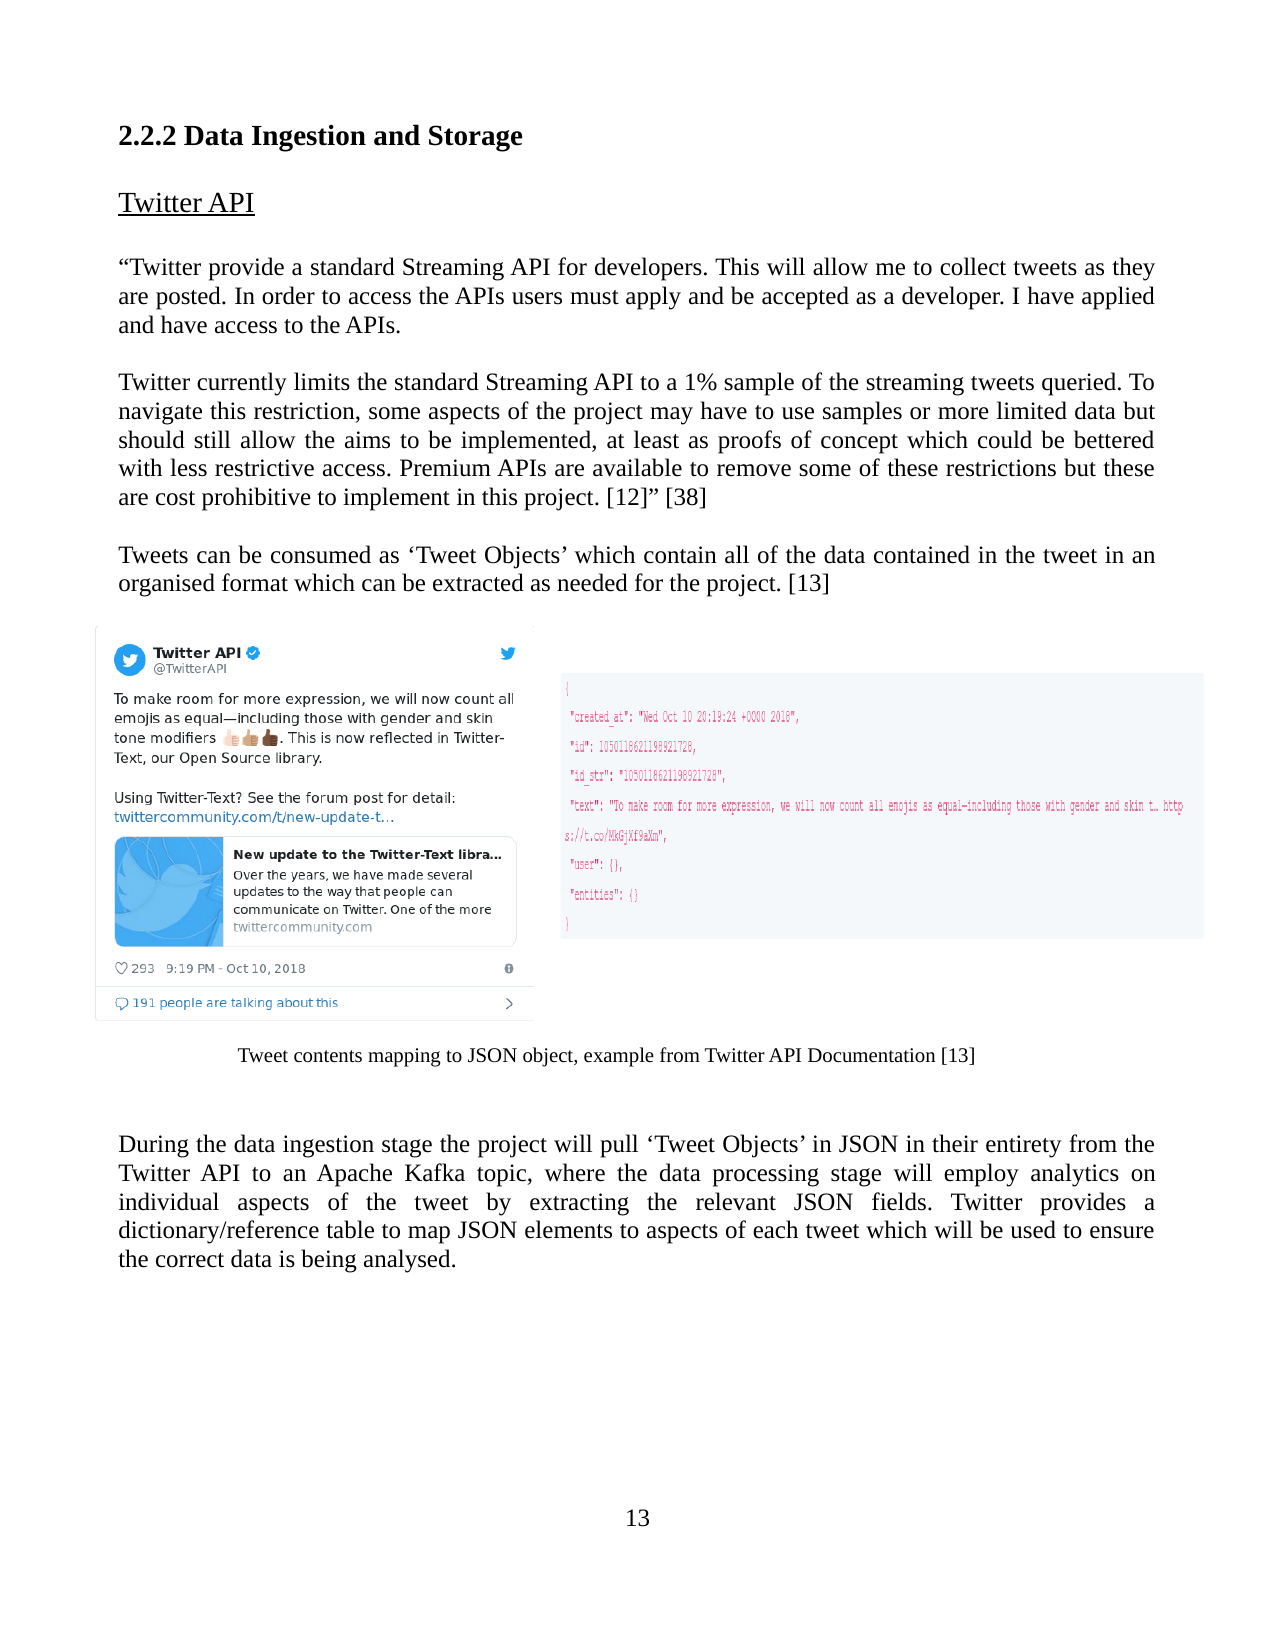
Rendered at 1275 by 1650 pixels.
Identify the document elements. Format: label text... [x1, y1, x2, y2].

picture [94, 626, 535, 1021]
text Tweets can be consumed as ‘Tweet Objects’ which contain all of the data contained in the tweet in an organised format which can be extracted as needed for the project. [13] [118, 540, 1157, 597]
picture [560, 673, 1204, 952]
text Twitter currently limits the standard Streaming API to a 1% sample of the streaming tweets queried. To navigate this restriction, some aspects of the project may have to use samples or more limited data but should still allow the aims to be implemented, at least as proofs of concept which could be bettered with less restrictive access. Premium APIs are available to remove some of these restrictions but these are cost prohibitive to implement in this project. [12]” [38] [118, 367, 1157, 511]
text Twitter API [118, 185, 1157, 219]
text “Twitter provide a standard Streaming API for developers. This will allow me to collect tweets as they are posted. In order to access the APIs users must apply and be accepted as a developer. I have applied and have access to the APIs. [118, 252, 1157, 338]
text Tweet contents mapping to JSON object, example from Twitter API Documentation [13] [118, 1043, 1157, 1067]
text During the data ingestion stage the project will pull ‘Tweet Objects’ in JSON in their entirety from the Twitter API to an Apache Kafka topic, where the data processing stage will employ analytics on individual aspects of the tweet by extracting the relevant JSON fields. Twitter provides a dictionary/reference table to map JSON elements to aspects of each tweet which will be used to ensure the correct data is being analysed. [118, 1129, 1157, 1273]
text 2.2.2 Data Ingestion and Storage [118, 118, 1157, 152]
